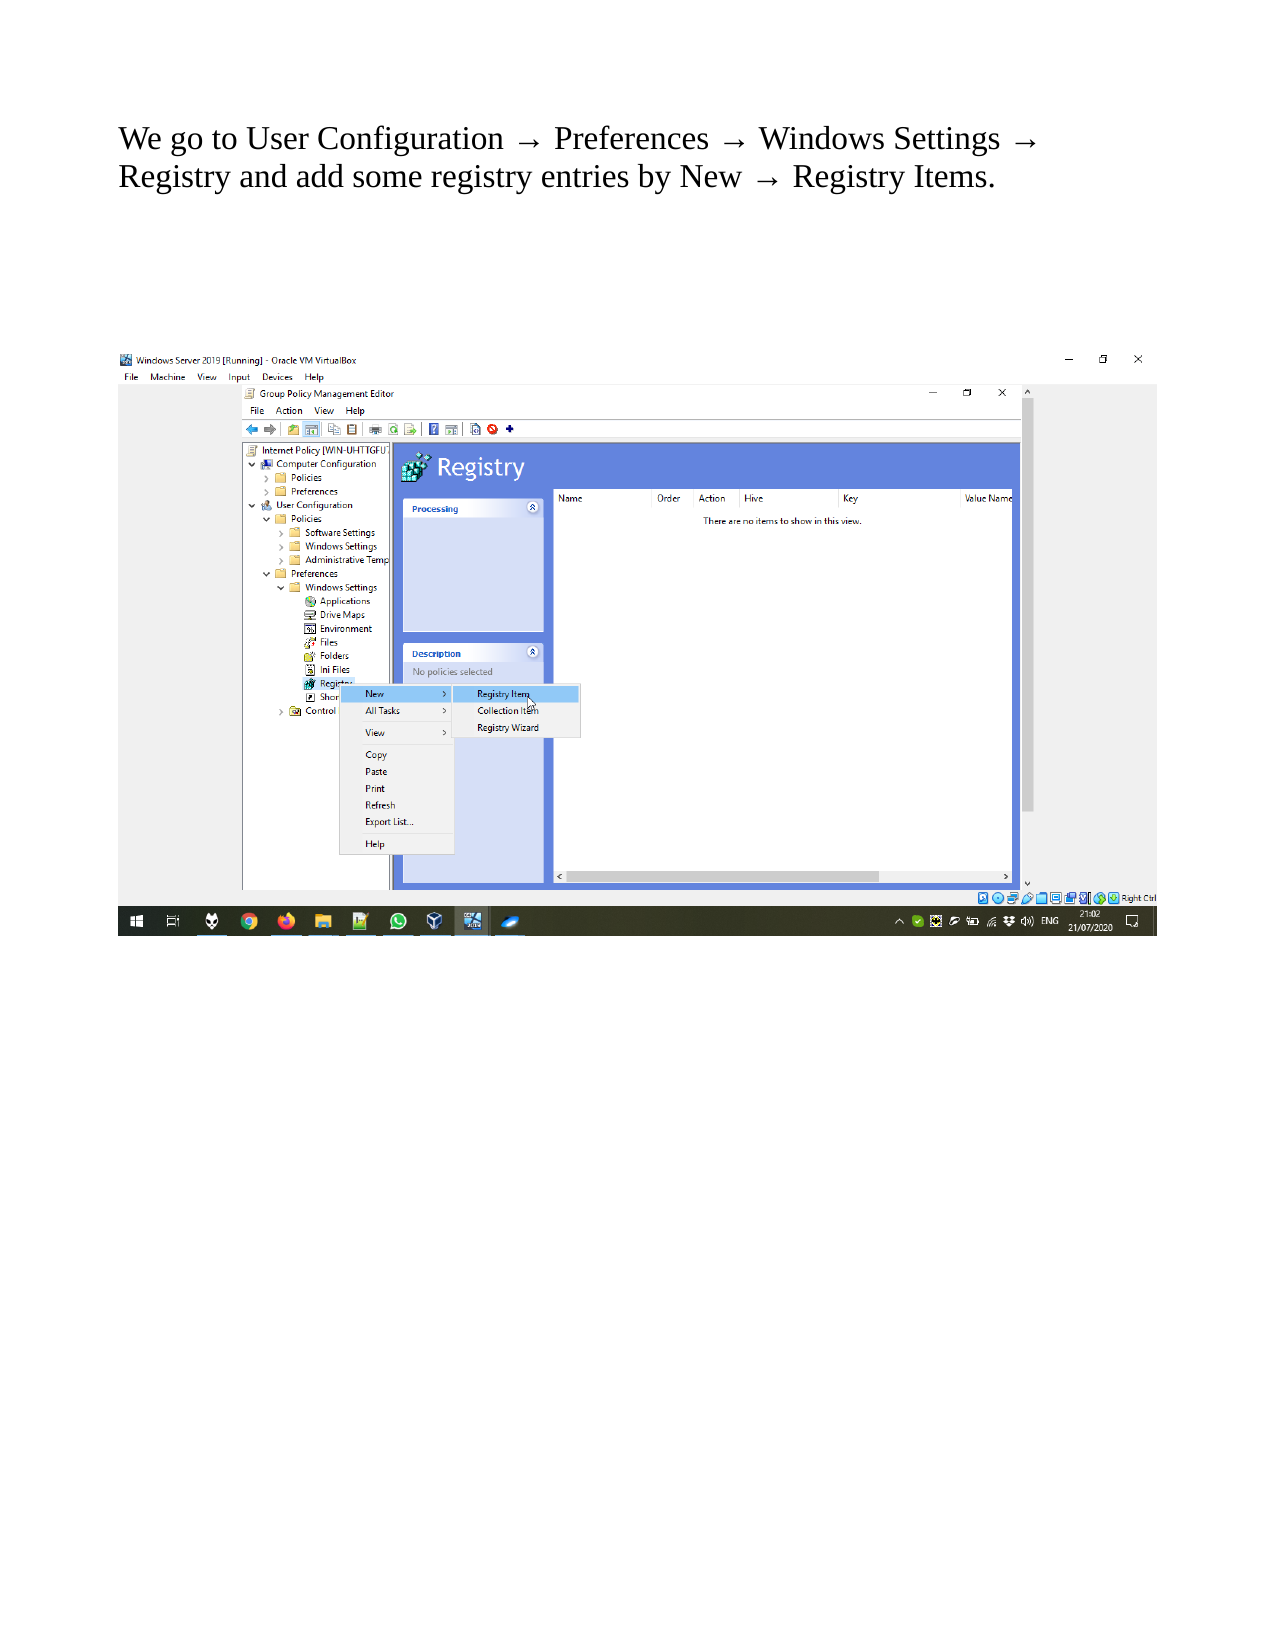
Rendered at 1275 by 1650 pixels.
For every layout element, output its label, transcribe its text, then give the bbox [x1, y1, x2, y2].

text We go to User Configuration → Preferences → Windows Settings → Registry and add some registry entries by New → Registry Items. [118, 118, 1157, 195]
picture [118, 351, 1157, 936]
